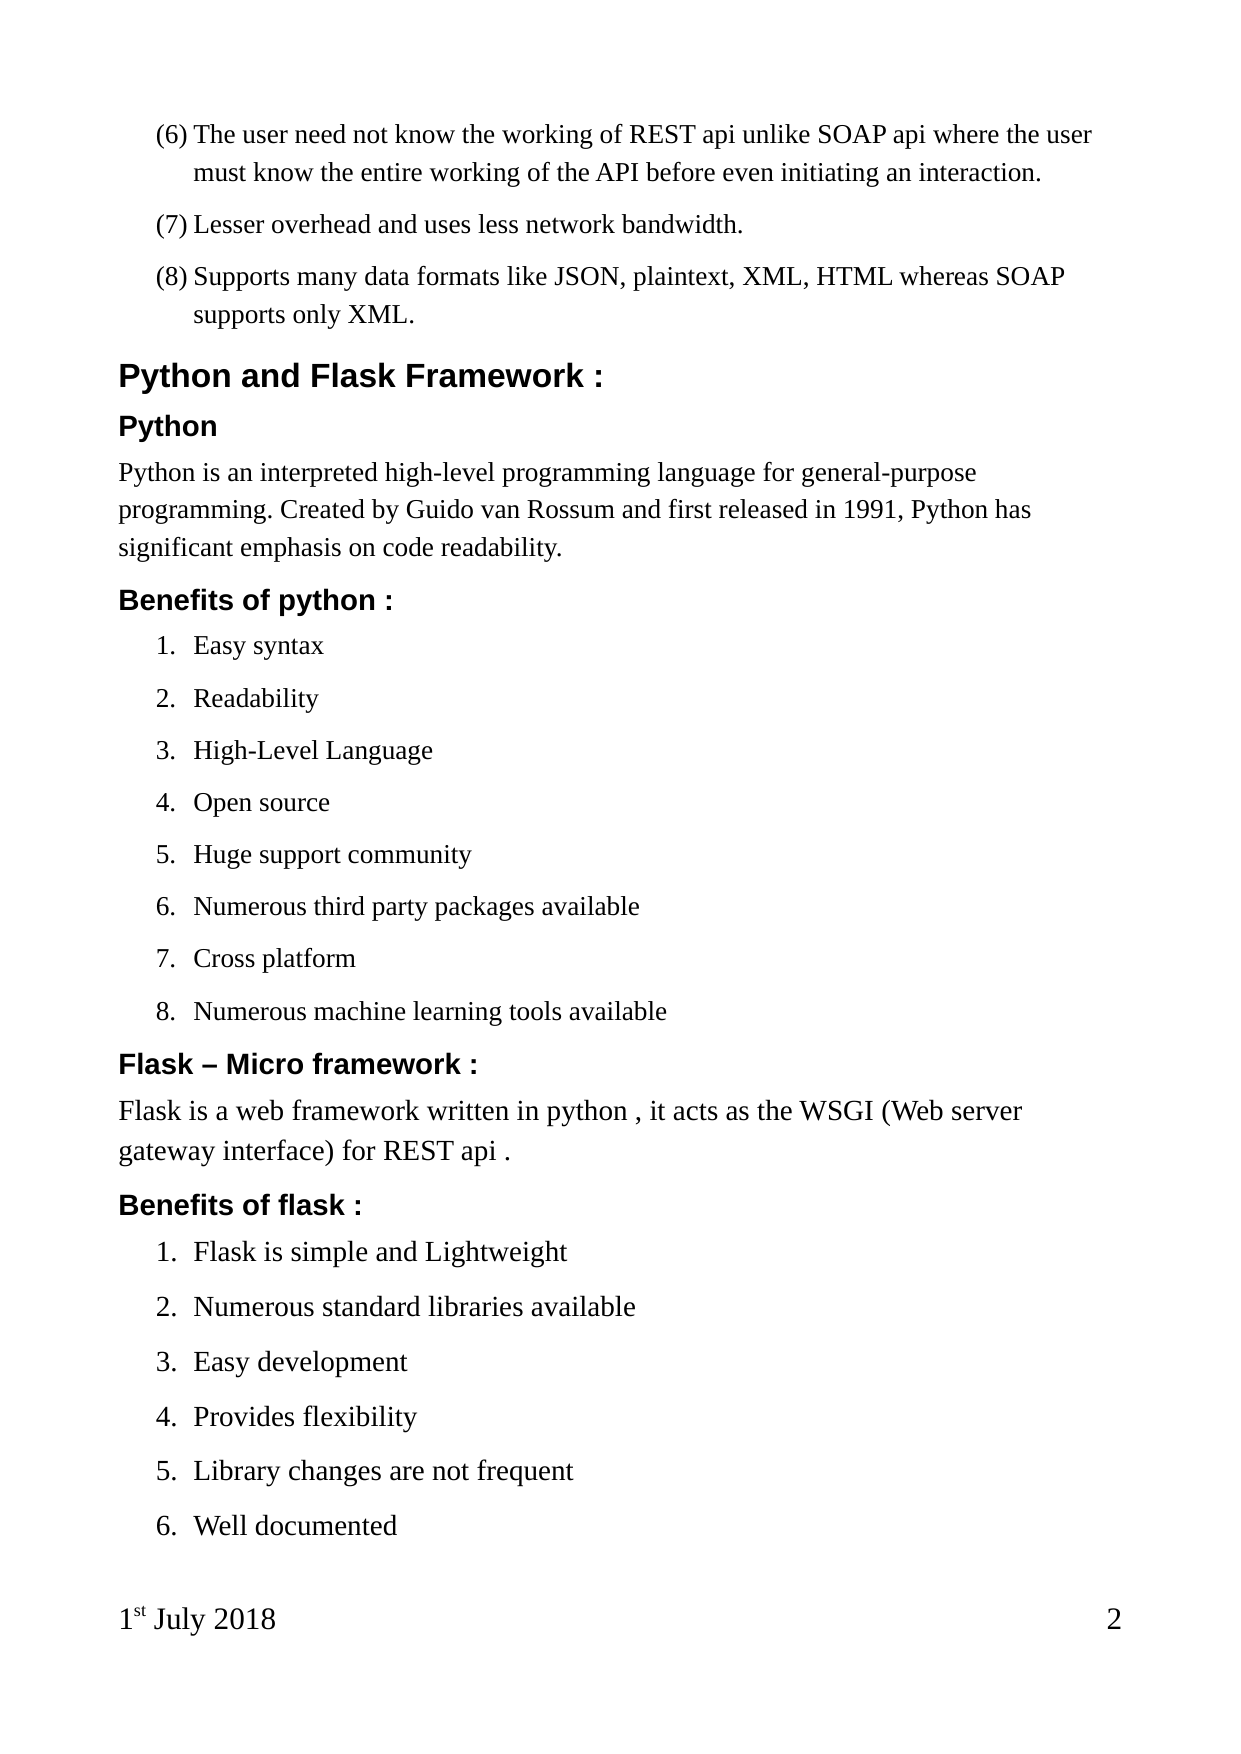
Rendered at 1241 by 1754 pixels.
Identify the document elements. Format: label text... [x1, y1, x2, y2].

list Easy development [156, 1344, 1122, 1377]
subtitle Python [118, 409, 1122, 443]
list Numerous machine learning tools available [156, 994, 1122, 1026]
list The user need not know the working of REST api unlike SOAP api where the user must know the entire working of the API before even initiating an interaction. [156, 118, 1122, 187]
list Provides flexibility [156, 1399, 1122, 1432]
list Lesser overhead and uses less network bandwidth. [156, 208, 1122, 239]
list Numerous standard libraries available [156, 1289, 1122, 1323]
list Easy syntax [156, 629, 1122, 661]
list Well documented [156, 1508, 1122, 1542]
list Numerous third party packages available [156, 890, 1122, 922]
text Python is an interpreted high-level programming language for general-purpose programming. Created by Guido van Rossum and first released in 1991, Python has significant emphasis on code readability. [118, 456, 1122, 562]
list Supports many data formats like JSON, plaintext, XML, HTML whereas SOAP supports only XML. [156, 260, 1122, 329]
list Cross platform [156, 942, 1122, 974]
list Huge support community [156, 838, 1122, 869]
subtitle Flask – Micro framework : [118, 1047, 1122, 1081]
list High-Level Language [156, 734, 1122, 765]
list Readability [156, 681, 1122, 713]
subtitle Benefits of python : [118, 583, 1122, 617]
list Open source [156, 786, 1122, 817]
subtitle Benefits of flask : [118, 1188, 1122, 1222]
subtitle Python and Flask Framework : [118, 356, 1122, 395]
list Flask is simple and Lightweight [156, 1234, 1122, 1268]
text Flask is a web framework written in python , it acts as the WSGI (Web server gateway interface) for REST api . [118, 1093, 1122, 1167]
list Library changes are not frequent [156, 1453, 1122, 1487]
